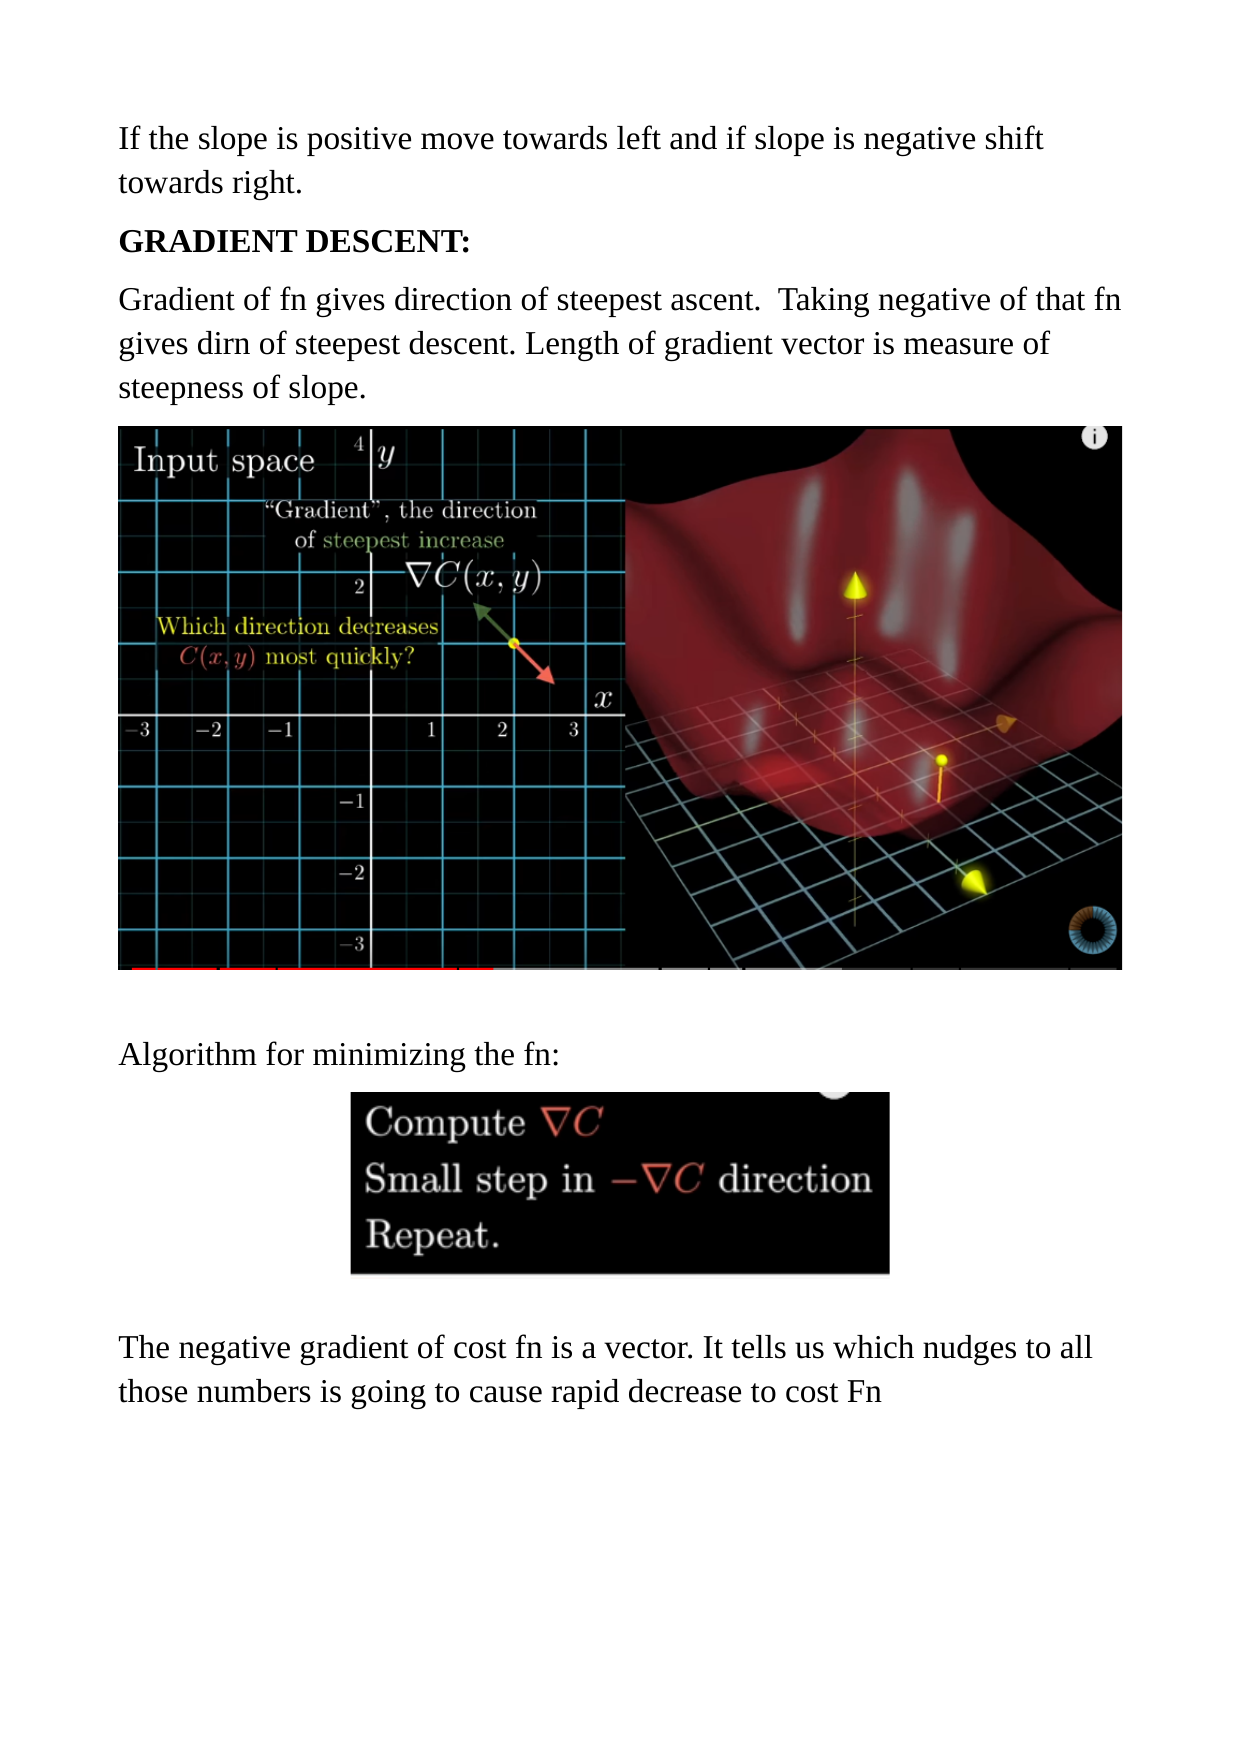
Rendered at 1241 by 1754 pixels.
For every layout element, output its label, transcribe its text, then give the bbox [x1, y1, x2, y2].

text If the slope is positive move towards left and if slope is negative shift towards right. [118, 118, 1122, 201]
text GRADIENT DESCENT: [118, 221, 1122, 259]
text Algorithm for minimizing the fn: [118, 1034, 1122, 1072]
text Gradient of fn gives direction of steepest ascent. Taking negative of that fn gives dirn of steepest descent. Length of gradient vector is measure of steepness of slope. [118, 279, 1122, 406]
text The negative gradient of cost fn is a vector. It tells us which nudges to all those numbers is going to cause rapid decrease to cost Fn [118, 1327, 1122, 1409]
